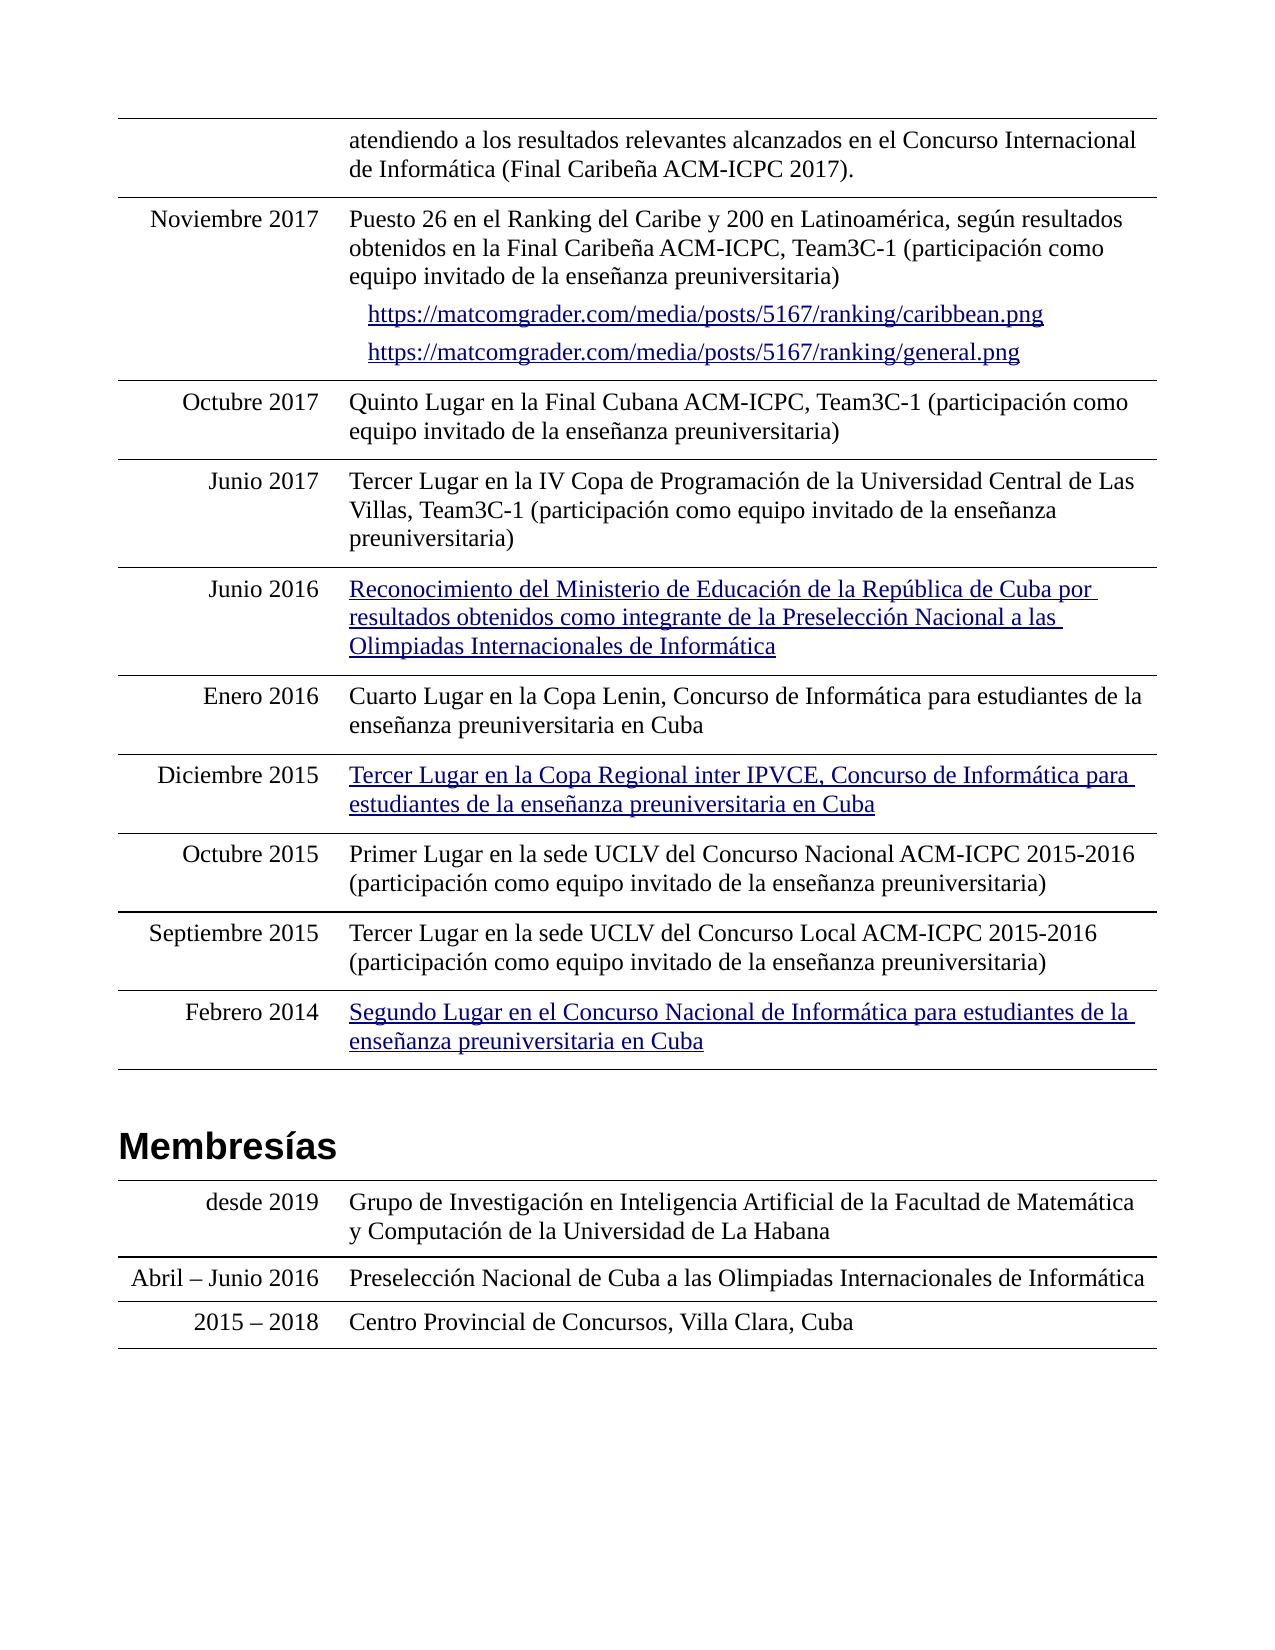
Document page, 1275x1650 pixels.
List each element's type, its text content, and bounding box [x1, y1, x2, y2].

table_cell [118, 119, 324, 197]
table_cell Junio 2016 [118, 568, 324, 674]
table_cell Noviembre 2017 [118, 198, 324, 380]
table_cell Abril – Junio 2016 [118, 1258, 324, 1301]
table_cell Reconocimiento del Ministerio de Educación de la República de Cuba por resultados obtenidos como integrante de la Preselección Nacional a las Olimpiadas Internacionales de Informática [324, 568, 1157, 674]
table_cell Septiembre 2015 [118, 913, 324, 990]
subtitle Membresías [118, 1124, 1157, 1168]
table_cell Segundo Lugar en el Concurso Nacional de Informática para estudiantes de la enseñanza preuniversitaria en Cuba [324, 991, 1157, 1069]
table_cell Febrero 2014 [118, 991, 324, 1069]
table_header Grupo de Investigación en Inteligencia Artificial de la Facultad de Matemática y Computación de la Universidad de La Habana [324, 1181, 1157, 1256]
table_cell Tercer Lugar en la IV Copa de Programación de la Universidad Central de Las Villas, Team3C-1 (participación como equipo invitado de la enseñanza preuniversitaria) [324, 460, 1157, 567]
table_cell Preselección Nacional de Cuba a las Olimpiadas Internacionales de Informática [324, 1258, 1157, 1301]
table_cell Octubre 2017 [118, 381, 324, 459]
table_cell Tercer Lugar en la Copa Regional inter IPVCE, Concurso de Informática para estudiantes de la enseñanza preuniversitaria en Cuba [324, 755, 1157, 832]
table_cell Primer Lugar en la sede UCLV del Concurso Nacional ACM-ICPC 2015-2016 (participación como equipo invitado de la enseñanza preuniversitaria) [324, 834, 1157, 911]
table_cell Octubre 2015 [118, 834, 324, 911]
table_cell Quinto Lugar en la Final Cubana ACM-ICPC, Team3C-1 (participación como equipo invitado de la enseñanza preuniversitaria) [324, 381, 1157, 459]
table_cell Puesto 26 en el Ranking del Caribe y 200 en Latinoamérica, según resultados obtenidos en la Final Caribeña ACM-ICPC, Team3C-1 (participación como equipo invitado de la enseñanza preuniversitaria) https://matcomgrader.com/media/posts/5167/ranking/caribbean.png https://matcomgrader.com/media/posts/5167/ranking/general.png [324, 198, 1157, 380]
table_cell 2015 – 2018 [118, 1302, 324, 1348]
table_cell Centro Provincial de Concursos, Villa Clara, Cuba [324, 1302, 1157, 1348]
table_header desde 2019 [118, 1181, 324, 1256]
table_cell Enero 2016 [118, 676, 324, 753]
table_cell Junio 2017 [118, 460, 324, 567]
table_cell Diciembre 2015 [118, 755, 324, 832]
table_cell Cuarto Lugar en la Copa Lenin, Concurso de Informática para estudiantes de la enseñanza preuniversitaria en Cuba [324, 676, 1157, 753]
table_cell Tercer Lugar en la sede UCLV del Concurso Local ACM-ICPC 2015-2016 (participación como equipo invitado de la enseñanza preuniversitaria) [324, 913, 1157, 990]
table_cell atendiendo a los resultados relevantes alcanzados en el Concurso Internacional de Informática (Final Caribeña ACM-ICPC 2017). [324, 119, 1157, 197]
